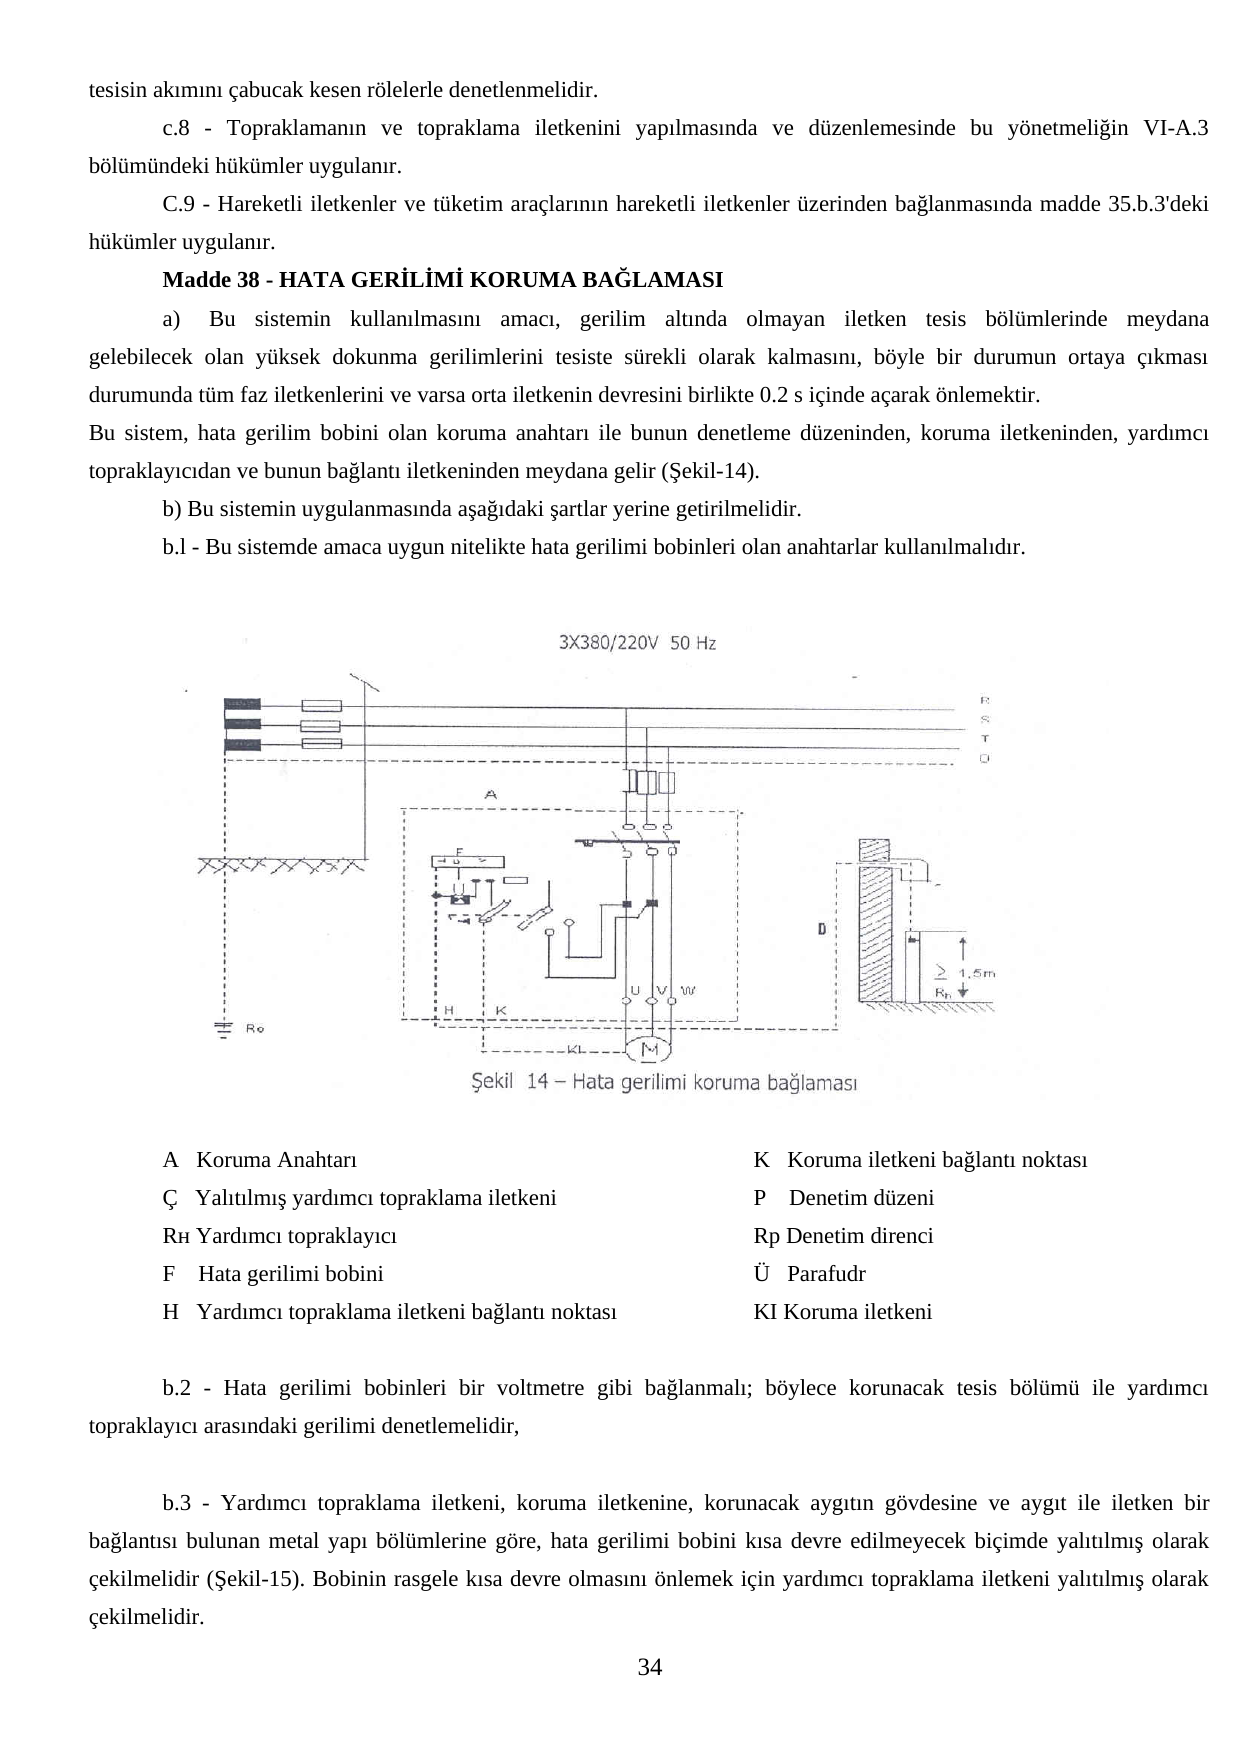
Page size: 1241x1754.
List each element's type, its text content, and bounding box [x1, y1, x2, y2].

text a) Bu sistemin kullanılmasını amacı, gerilim altında olmayan iletken tesis bölümlerinde meydana gelebilecek olan yüksek dokunma gerilimlerini tesiste sürekli olarak kalmasını, böyle bir durumun ortaya çıkması durumunda tüm faz iletkenlerini ve varsa orta iletkenin devresini birlikte 0.2 s içinde açarak önlemektir. [88, 306, 1211, 407]
text c.8 - Topraklamanın ve topraklama iletkenini yapılmasında ve düzenlemesinde bu yönetmeliğin VI-A.3 bölümündeki hükümler uygulanır. [88, 115, 1211, 178]
text Bu sistem, hata gerilim bobini olan koruma anahtarı ile bunun denetleme düzeninden, koruma iletkeninden, yardımcı topraklayıcıdan ve bunun bağlantı iletkeninden meydana gelir (Şekil-14). [88, 420, 1211, 483]
text Ç Yalıtılmış yardımcı topraklama iletkeni P Denetim düzeni [88, 1185, 1211, 1210]
text b) Bu sistemin uygulanmasında aşağıdaki şartlar yerine getirilmelidir. [88, 496, 1211, 522]
text C.9 - Hareketli iletkenler ve tüketim araçlarının hareketli iletkenler üzerinden bağlanmasında madde 35.b.3'deki hükümler uygulanır. [88, 191, 1211, 255]
text F Hata gerilimi bobini Ü Parafudr [88, 1261, 1211, 1286]
text b.3 - Yardımcı topraklama iletkeni, koruma iletkenine, korunacak aygıtın gövdesine ve aygıt ile iletken bir bağlantısı bulunan metal yapı bölümlerine göre, hata gerilimi bobini kısa devre edilmeyecek biçimde yalıtılmış olarak çekilmelidir (Şekil-15). Bobinin rasgele kısa devre olmasını önlemek için yardımcı topraklama iletkeni yalıtılmış olarak çekilmelidir. [88, 1490, 1211, 1629]
text H Yardımcı topraklama iletkeni bağlantı noktası KI Koruma iletkeni [88, 1299, 1211, 1324]
text b.l - Bu sistemde amaca uygun nitelikte hata gerilimi bobinleri olan anahtarlar kullanılmalıdır. [88, 534, 1211, 560]
text Rн Yardımcı topraklayıcı Rp Denetim direnci [88, 1223, 1211, 1248]
text b.2 - Hata gerilimi bobinleri bir voltmetre gibi bağlanmalı; böylece korunacak tesis bölümü ile yardımcı topraklayıcı arasındaki gerilimi denetlemelidir, [88, 1375, 1211, 1439]
picture [157, 626, 1110, 1109]
text tesisin akımını çabucak kesen rölelerle denetlenmelidir. [88, 77, 1211, 102]
text Madde 38 - HATA GERİLİMİ KORUMA BAĞLAMASI [88, 267, 1211, 293]
text A Koruma Anahtarı K Koruma iletkeni bağlantı noktası [88, 1147, 1211, 1172]
